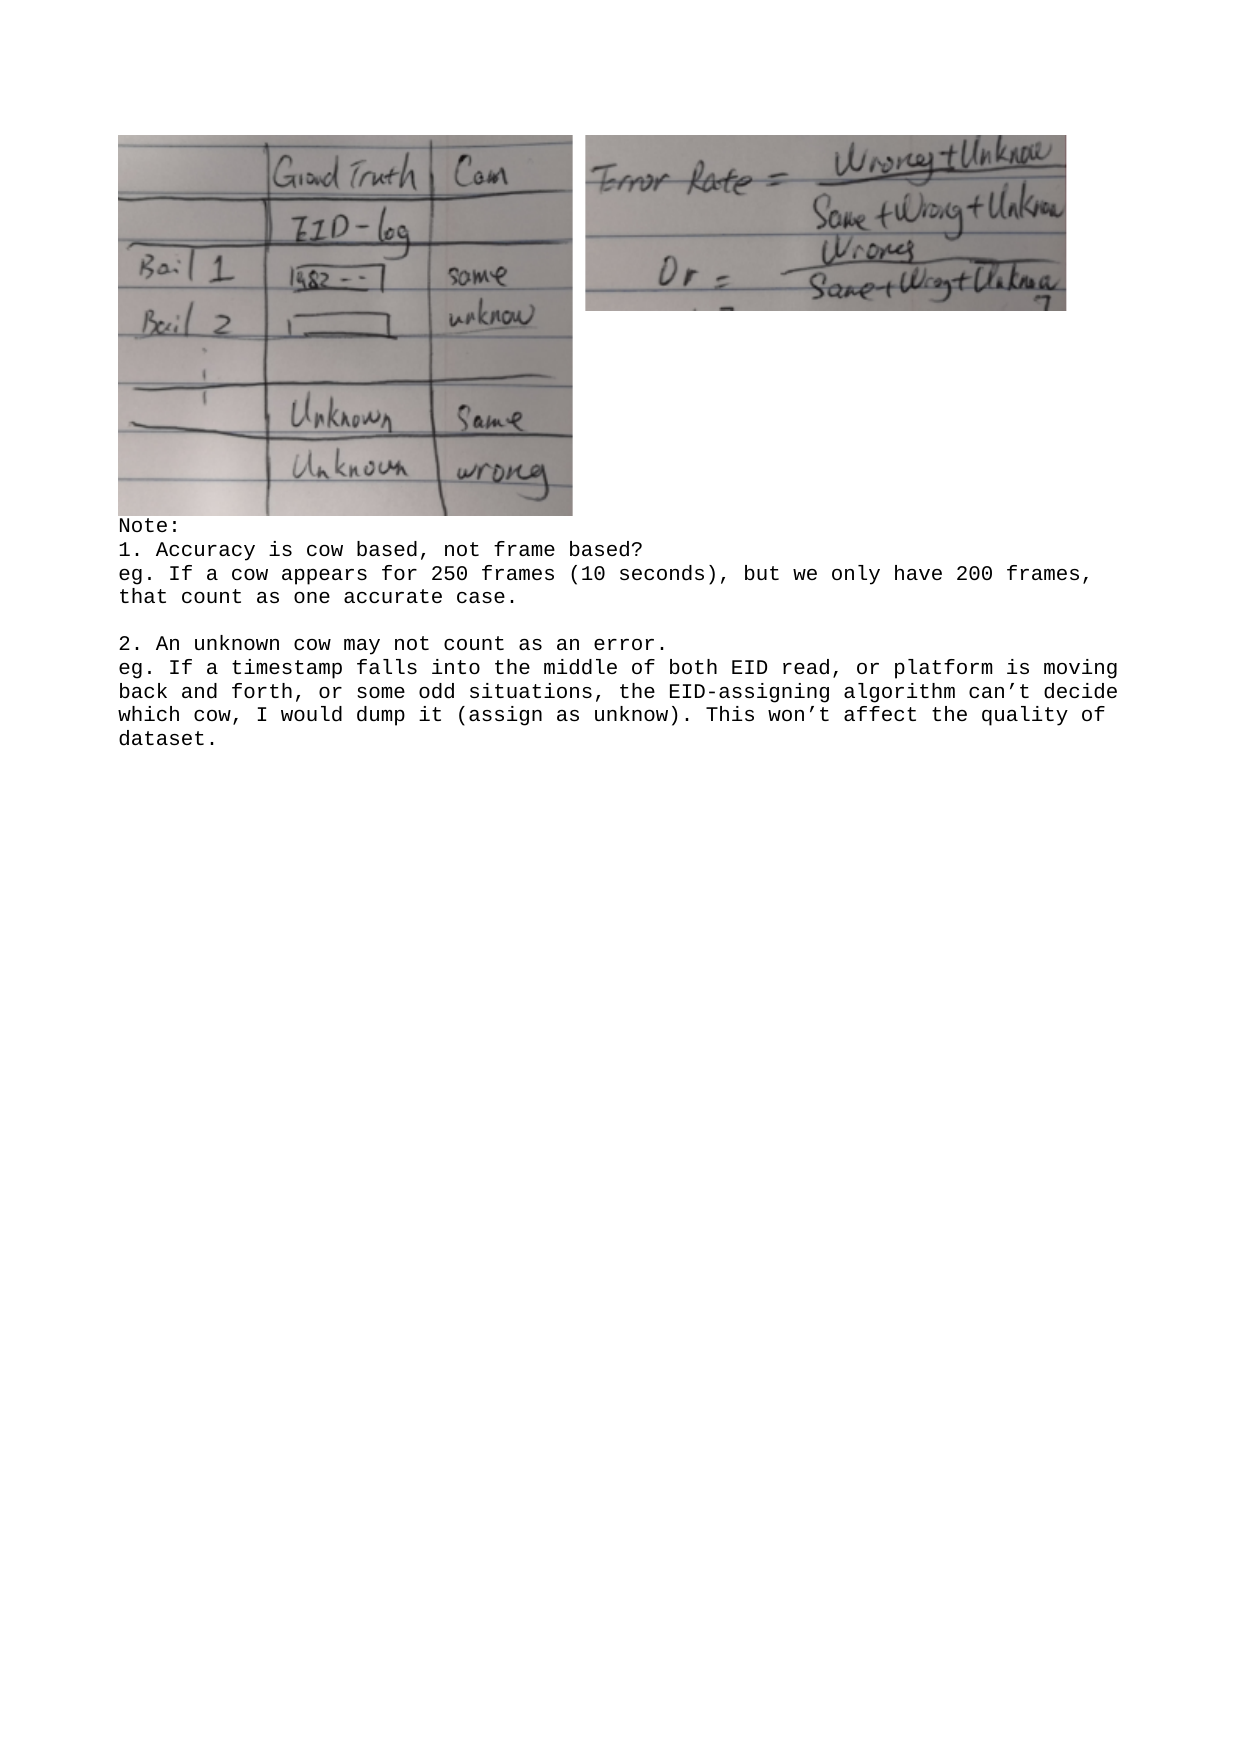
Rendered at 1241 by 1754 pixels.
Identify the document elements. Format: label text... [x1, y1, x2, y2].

text 2. An unknown cow may not count as an error. [118, 633, 1122, 657]
text Note: [118, 515, 1122, 539]
text eg. If a timestamp falls into the middle of both EID read, or platform is moving back and forth, or some odd situations, the EID-assigning algorithm can’t decide which cow, I would dump it (assign as unknow). This won’t affect the quality of dataset. [118, 657, 1122, 752]
picture [585, 135, 1067, 311]
picture [118, 135, 573, 516]
text eg. If a cow appears for 250 frames (10 seconds), but we only have 200 frames, that count as one accurate case. [118, 562, 1122, 610]
text 1. Accuracy is cow based, not frame based? [118, 539, 1122, 562]
